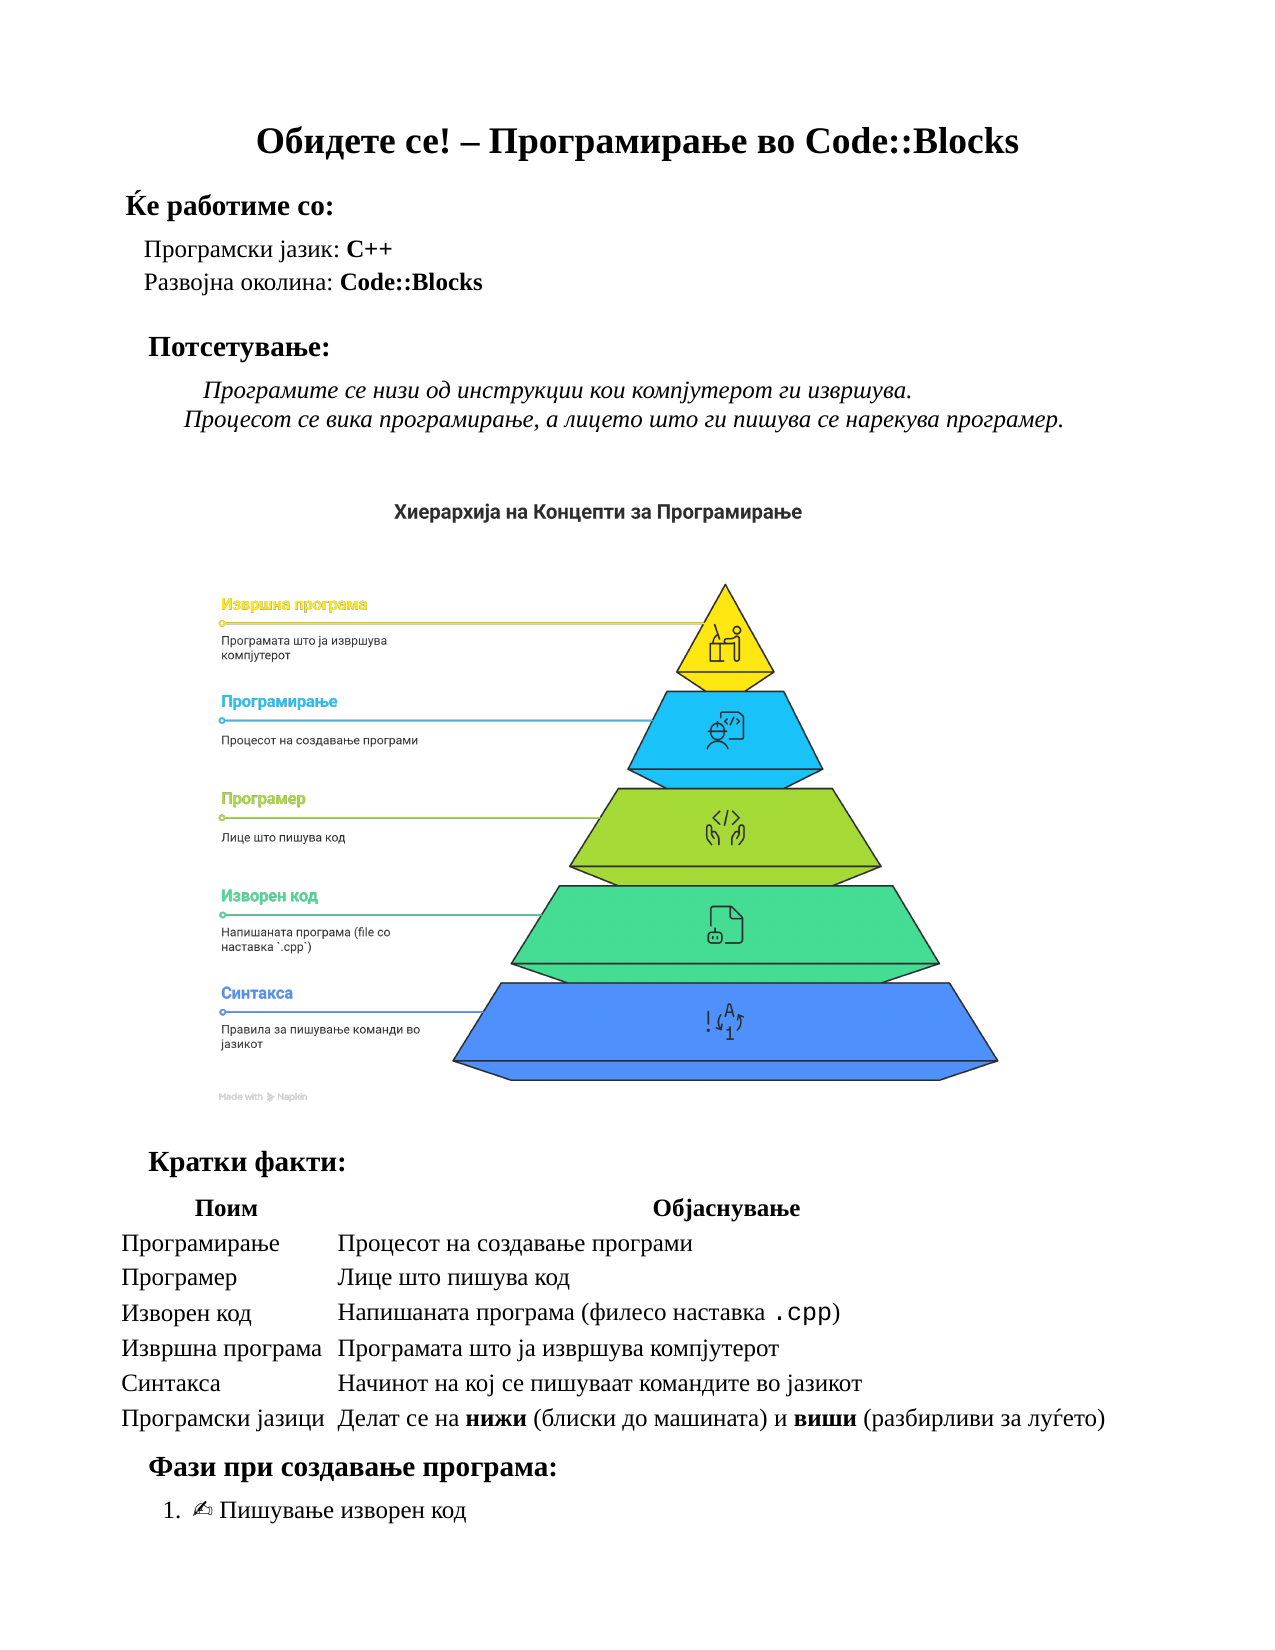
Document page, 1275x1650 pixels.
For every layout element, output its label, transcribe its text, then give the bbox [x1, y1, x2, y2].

text 🧠 Програмите се низи од инструкции кои компјутерот ги извршува. 🧑‍💻 Процесот се вика програмирање, а лицето што ги пишува се нарекува програмер. [177, 376, 1098, 433]
picture [200, 458, 1017, 1119]
table_cell Лице што пишува код [335, 1259, 1118, 1294]
list ✍️ Пишување изворен код [162, 1495, 1157, 1524]
subtitle 🧱 Кратки факти: [118, 1144, 1157, 1178]
table_cell Делат се на нижи (блиски до машината) и виши (разбирливи за луѓето) [335, 1400, 1118, 1434]
table_cell Изворен код [118, 1294, 334, 1331]
table_cell Програмер [118, 1259, 334, 1294]
subtitle Обидете се! – Програмирање во Code::Blocks [118, 118, 1157, 161]
subtitle 💬 Потсетување: [118, 329, 1157, 363]
table_header Објаснување [335, 1190, 1118, 1225]
table_cell Напишаната програма (филесо наставка .cpp) [335, 1294, 1118, 1331]
table_header Поим [118, 1190, 334, 1225]
table_cell Процесот на создавање програми [335, 1225, 1118, 1259]
subtitle 🖥️ Ќе работиме со: [118, 188, 1157, 222]
table_cell Програмирање [118, 1225, 334, 1259]
text ✅ Програмски јазик: C++ ✅ Развојна околина: Code::Blocks [118, 234, 1157, 296]
subtitle 🧪 Фази при создавање програма: [118, 1449, 1157, 1482]
table_cell Начинот на кој се пишуваат командите во јазикот [335, 1365, 1118, 1400]
table_cell Извршна програма [118, 1331, 334, 1365]
table_cell Програмата што ја извршува компјутерот [335, 1331, 1118, 1365]
table_cell Синтакса [118, 1365, 334, 1400]
table_cell Програмски јазици [118, 1400, 334, 1434]
